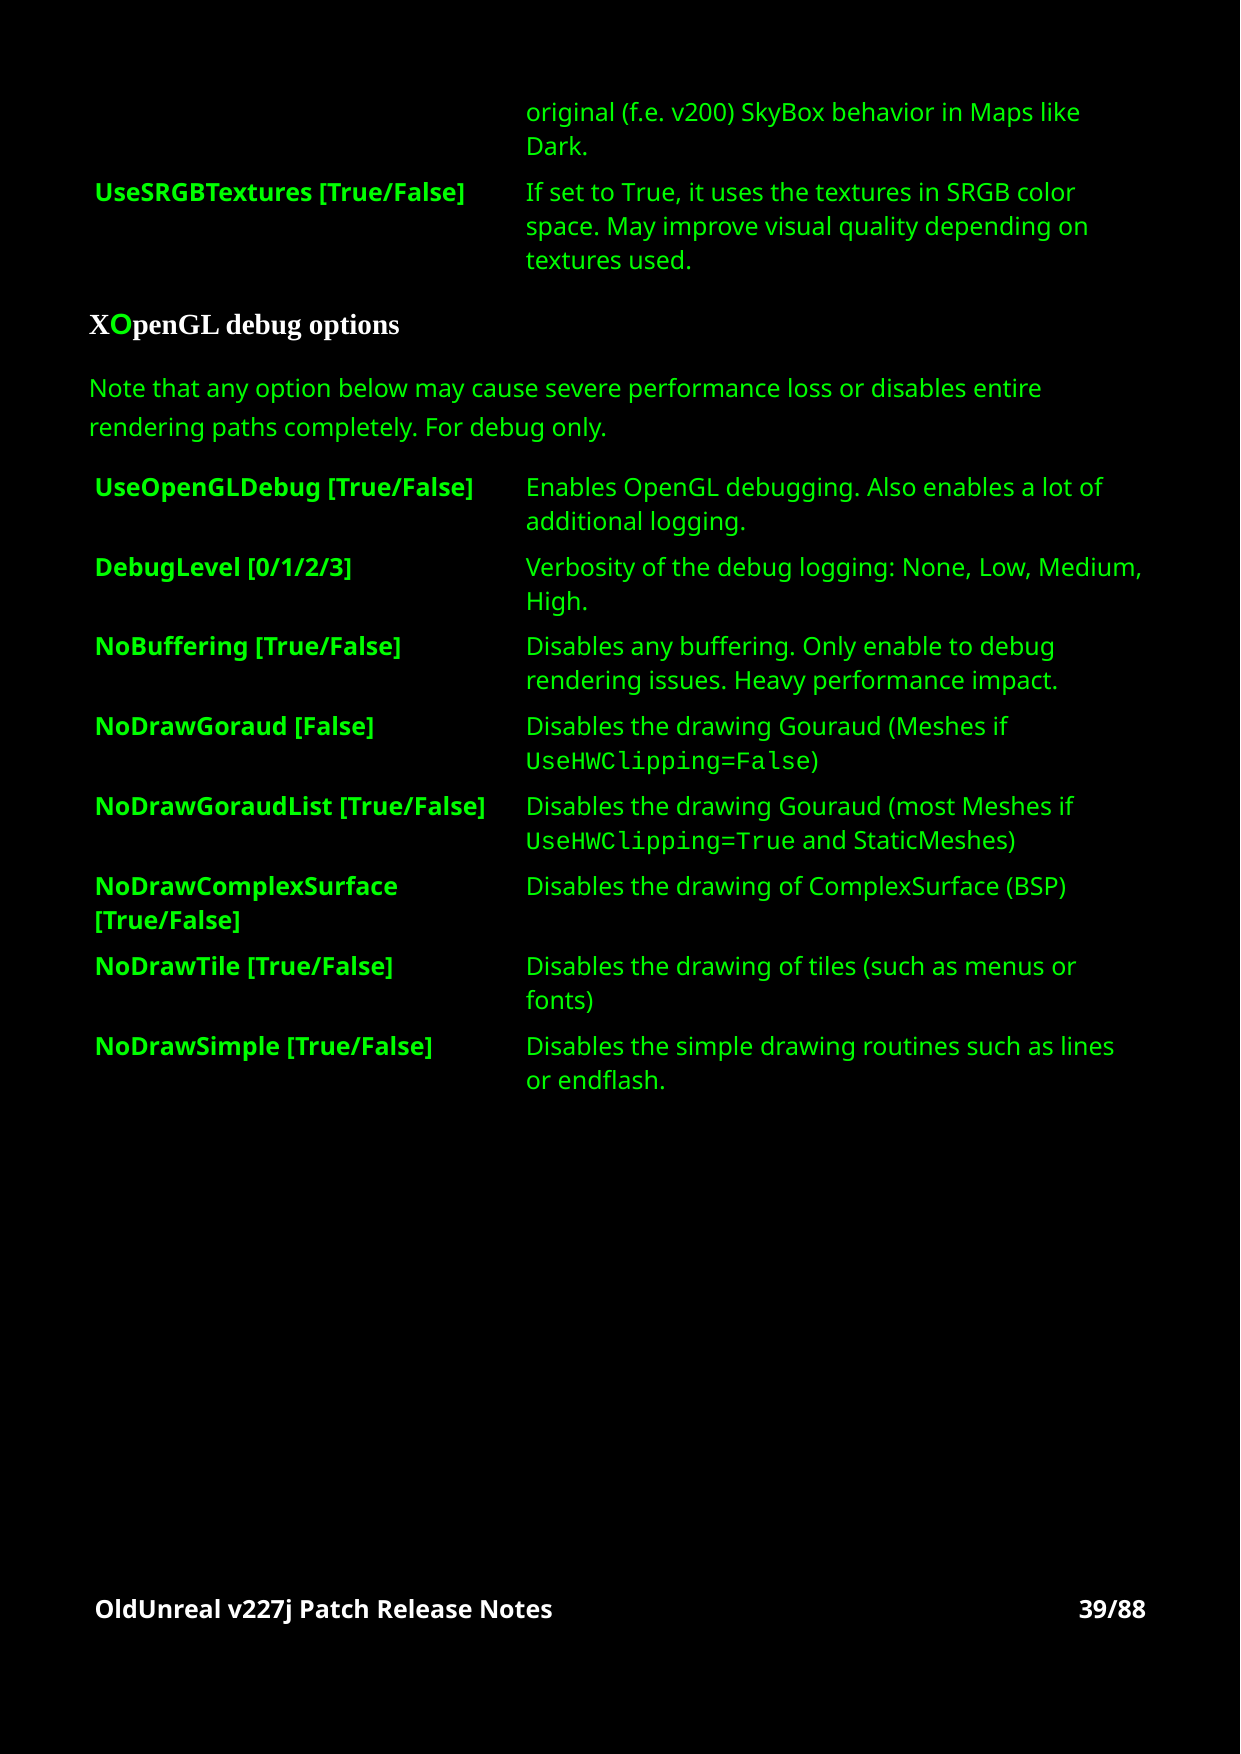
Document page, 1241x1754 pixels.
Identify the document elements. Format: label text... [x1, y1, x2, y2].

table_cell Disables the simple drawing routines such as lines or endflash. [521, 1024, 1152, 1102]
table_cell NoDrawGoraudList [True/False] [89, 784, 520, 863]
table_cell NoDrawSimple [True/False] [89, 1024, 520, 1102]
table_cell Verbosity of the debug logging: None, Low, Medium, High. [521, 544, 1152, 623]
table_cell Disables the drawing of tiles (such as menus or fonts) [521, 944, 1152, 1022]
table_cell DebugLevel [0/1/2/3] [89, 544, 520, 623]
table_cell NoDrawGoraud [False] [89, 704, 520, 783]
table_cell NoDrawComplexSurface [True/False] [89, 864, 520, 943]
subtitle XOpenGL debug options [88, 307, 1152, 341]
table_header Enables OpenGL debugging. Also enables a lot of additional logging. [521, 465, 1152, 543]
table_cell Disables any buffering. Only enable to debug rendering issues. Heavy performance impact. [521, 624, 1152, 703]
table_cell NoDrawTile [True/False] [89, 944, 520, 1022]
table_cell Disables the drawing Gouraud (Meshes if UseHWClipping=False) [521, 704, 1152, 783]
table_cell If set to True, it uses the textures in SRGB color space. May improve visual quality depending on textures used. [521, 169, 1152, 282]
table_cell NoBuffering [True/False] [89, 624, 520, 703]
text Note that any option below may cause severe performance loss or disables entire rendering paths completely. For debug only. [88, 371, 1152, 444]
table_cell [89, 90, 520, 168]
table_cell original (f.e. v200) SkyBox behavior in Maps like Dark. [521, 90, 1152, 168]
table_cell Disables the drawing of ComplexSurface (BSP) [521, 864, 1152, 943]
table_header UseOpenGLDebug [True/False] [89, 465, 520, 543]
table_cell UseSRGBTextures [True/False] [89, 169, 520, 282]
table_cell Disables the drawing Gouraud (most Meshes if UseHWClipping=True and StaticMeshes) [521, 784, 1152, 863]
